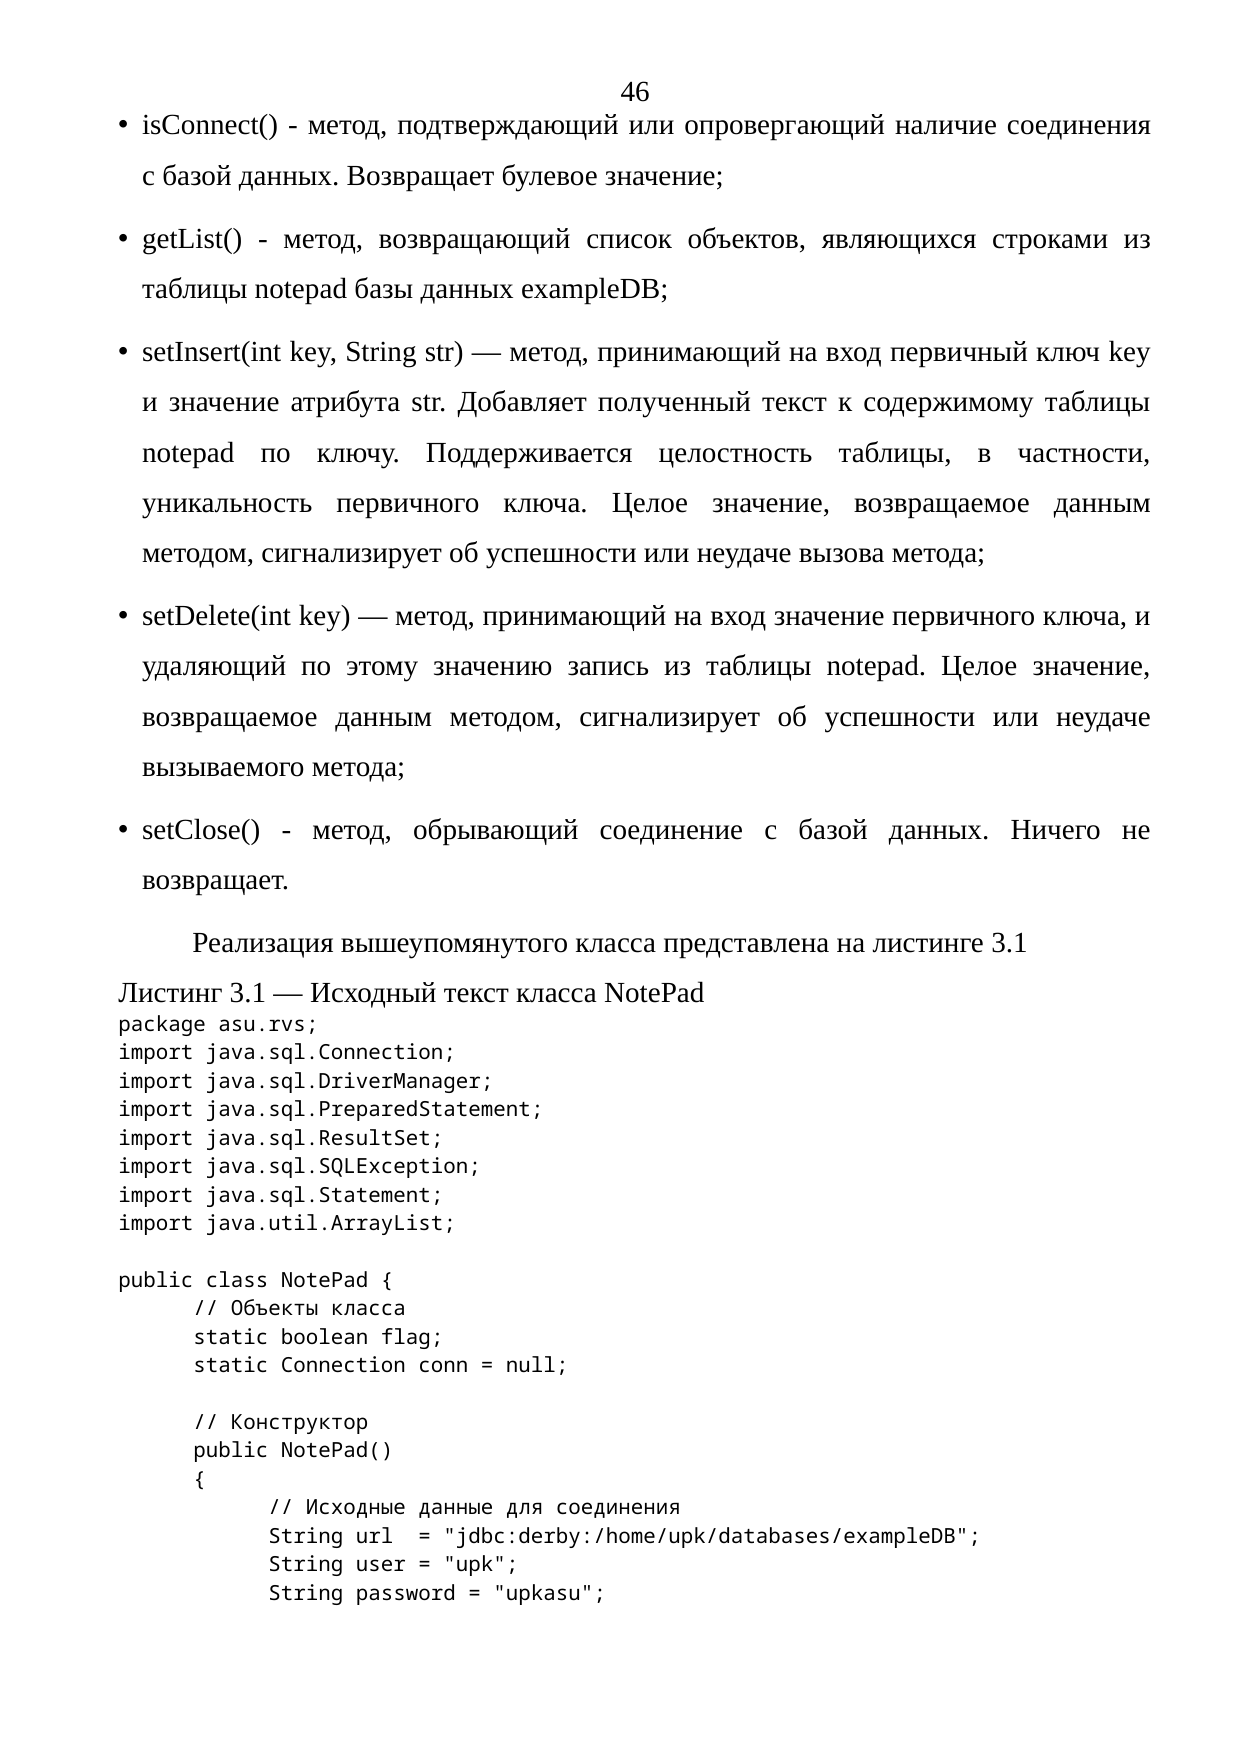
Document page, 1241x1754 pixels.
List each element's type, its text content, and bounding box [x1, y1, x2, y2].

text Реализация вышеупомянутого класса представлена на листинге 3.1 [118, 925, 1152, 959]
list setClose() - метод, обрывающий соединение с базой данных. Ничего не возвращает. [118, 812, 1152, 896]
text public class NotePad { [118, 1265, 1152, 1293]
text import java.sql.Connection; [118, 1037, 1152, 1066]
text // Объекты класса [118, 1293, 1152, 1322]
list getList() - метод, возвращающий список объектов, являющихся строками из таблицы notepad базы данных exampleDB; [118, 221, 1152, 305]
text static boolean flag; [118, 1322, 1152, 1350]
list isConnect() - метод, подтверждающий или опровергающий наличие соединения с базой данных. Возвращает булевое значение; [118, 107, 1152, 191]
text String password = "upkasu"; [118, 1578, 1152, 1606]
text String url = "jdbc:derby:/home/upk/databases/exampleDB"; [118, 1521, 1152, 1549]
list setInsert(int key, String str) — метод, принимающий на вход первичный ключ key и значение атрибута str. Добавляет полученный текст к содержимому таблицы notepad по ключу. Поддерживается целостность таблицы, в частности, уникальность первичного ключа. Целое значение, возвращаемое данным методом, сигнализирует об успешности или неудаче вызова метода; [118, 334, 1152, 569]
text Листинг 3.1 — Исходный текст класса NotePad [118, 976, 1152, 1009]
text // Конструктор [118, 1407, 1152, 1436]
text import java.util.ArrayList; [118, 1208, 1152, 1237]
text String user = "upk"; [118, 1549, 1152, 1578]
text static Connection conn = null; [118, 1350, 1152, 1379]
text import java.sql.PreparedStatement; [118, 1094, 1152, 1123]
text public NotePad() [118, 1436, 1152, 1464]
text import java.sql.ResultSet; [118, 1123, 1152, 1151]
text { [118, 1464, 1152, 1492]
text import java.sql.Statement; [118, 1180, 1152, 1208]
text import java.sql.DriverManager; [118, 1066, 1152, 1094]
text // Исходные данные для соединения [118, 1492, 1152, 1521]
list setDelete(int key) — метод, принимающий на вход значение первичного ключа, и удаляющий по этому значению запись из таблицы notepad. Целое значение, возвращаемое данным методом, сигнализирует об успешности или неудаче вызываемого метода; [118, 598, 1152, 783]
text package asu.rvs; [118, 1009, 1152, 1037]
text import java.sql.SQLException; [118, 1151, 1152, 1180]
